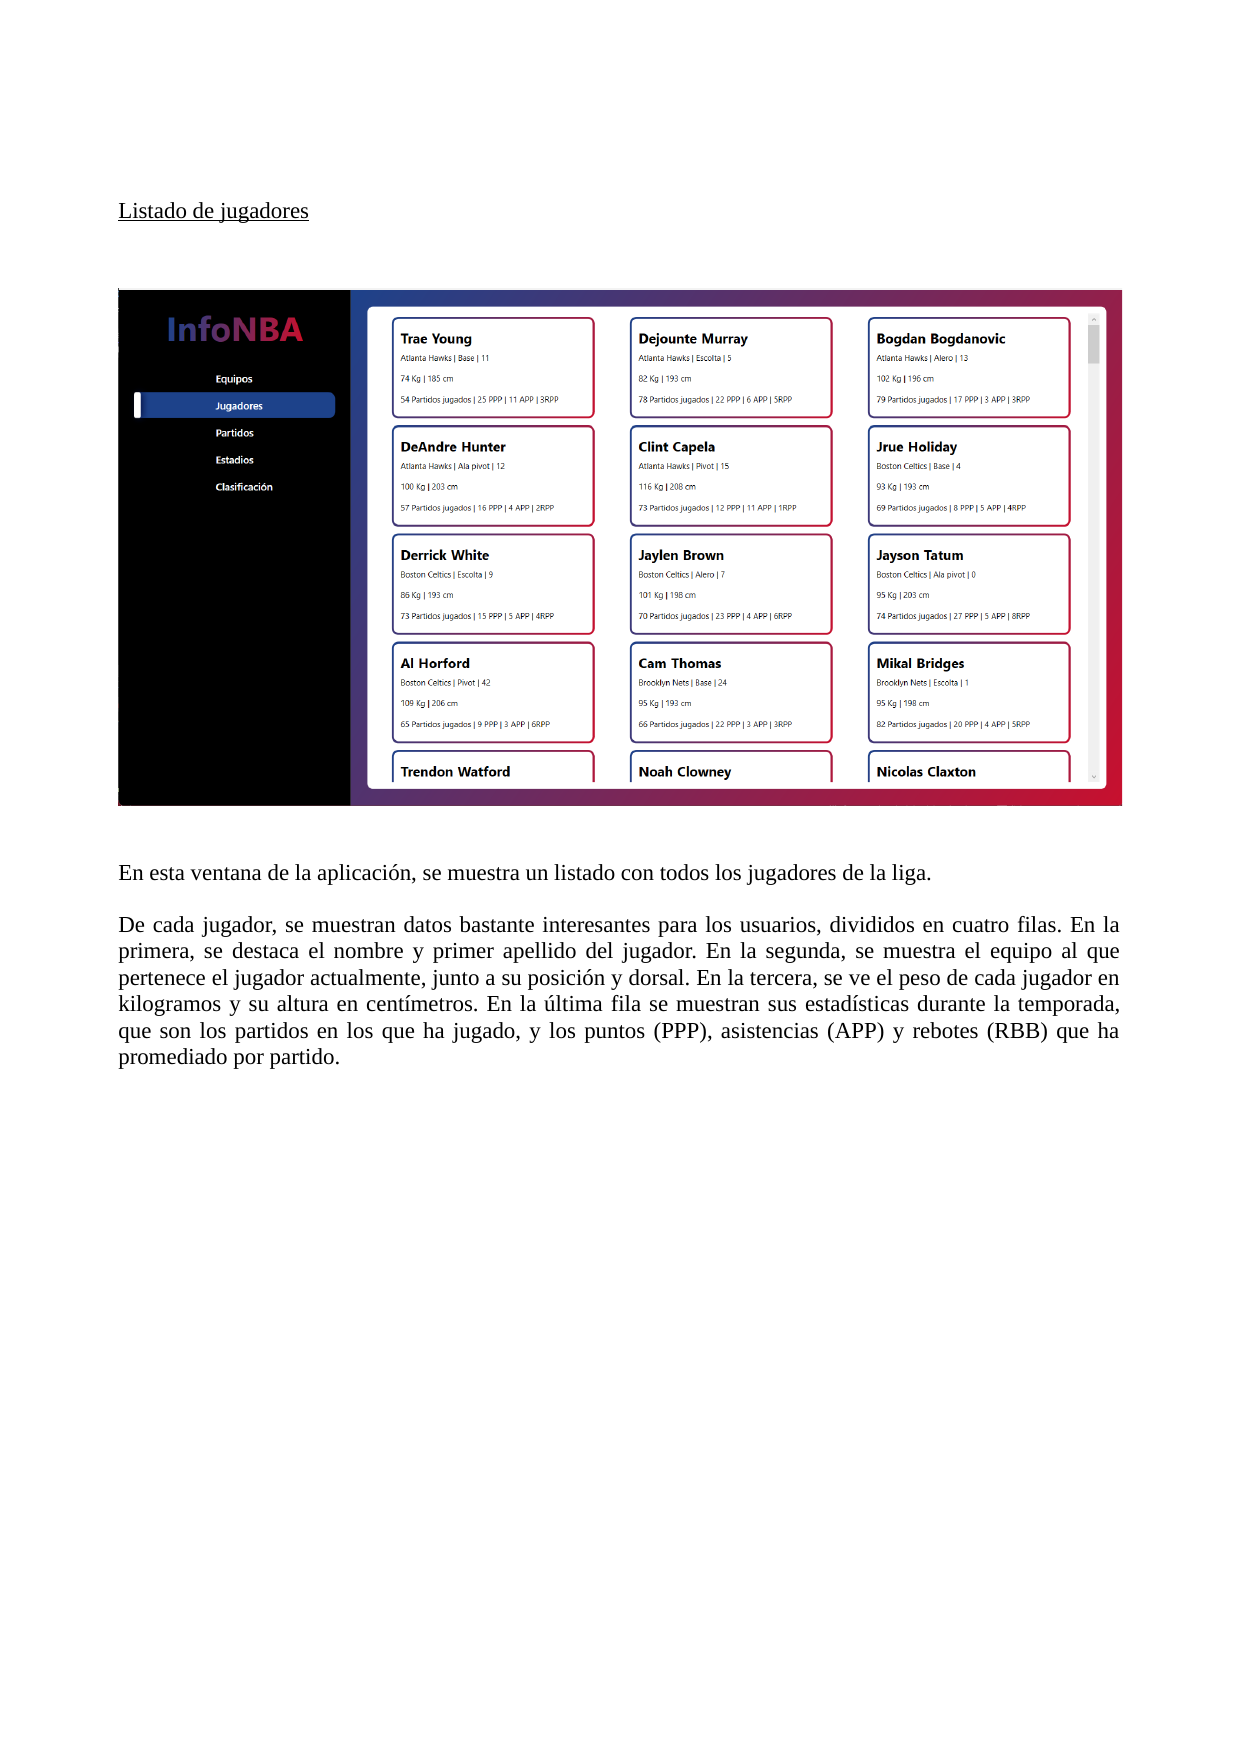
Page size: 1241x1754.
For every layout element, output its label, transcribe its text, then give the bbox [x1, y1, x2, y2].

text De cada jugador, se muestran datos bastante interesantes para los usuarios, divididos en cuatro filas. En la primera, se destaca el nombre y primer apellido del jugador. En la segunda, se muestra el equipo al que pertenece el jugador actualmente, junto a su posición y dorsal. En la tercera, se ve el peso de cada jugador en kilogramos y su altura en centímetros. En la última fila se muestran sus estadísticas durante la temporada, que son los partidos en los que ha jugado, y los puntos (PPP), asistencias (APP) y rebotes (RBB) que ha promediado por partido. [118, 911, 1122, 1069]
text En esta ventana de la aplicación, se muestra un listado con todos los jugadores de la liga. [118, 858, 1122, 885]
text Listado de jugadores [118, 197, 1122, 223]
picture [118, 288, 1123, 806]
